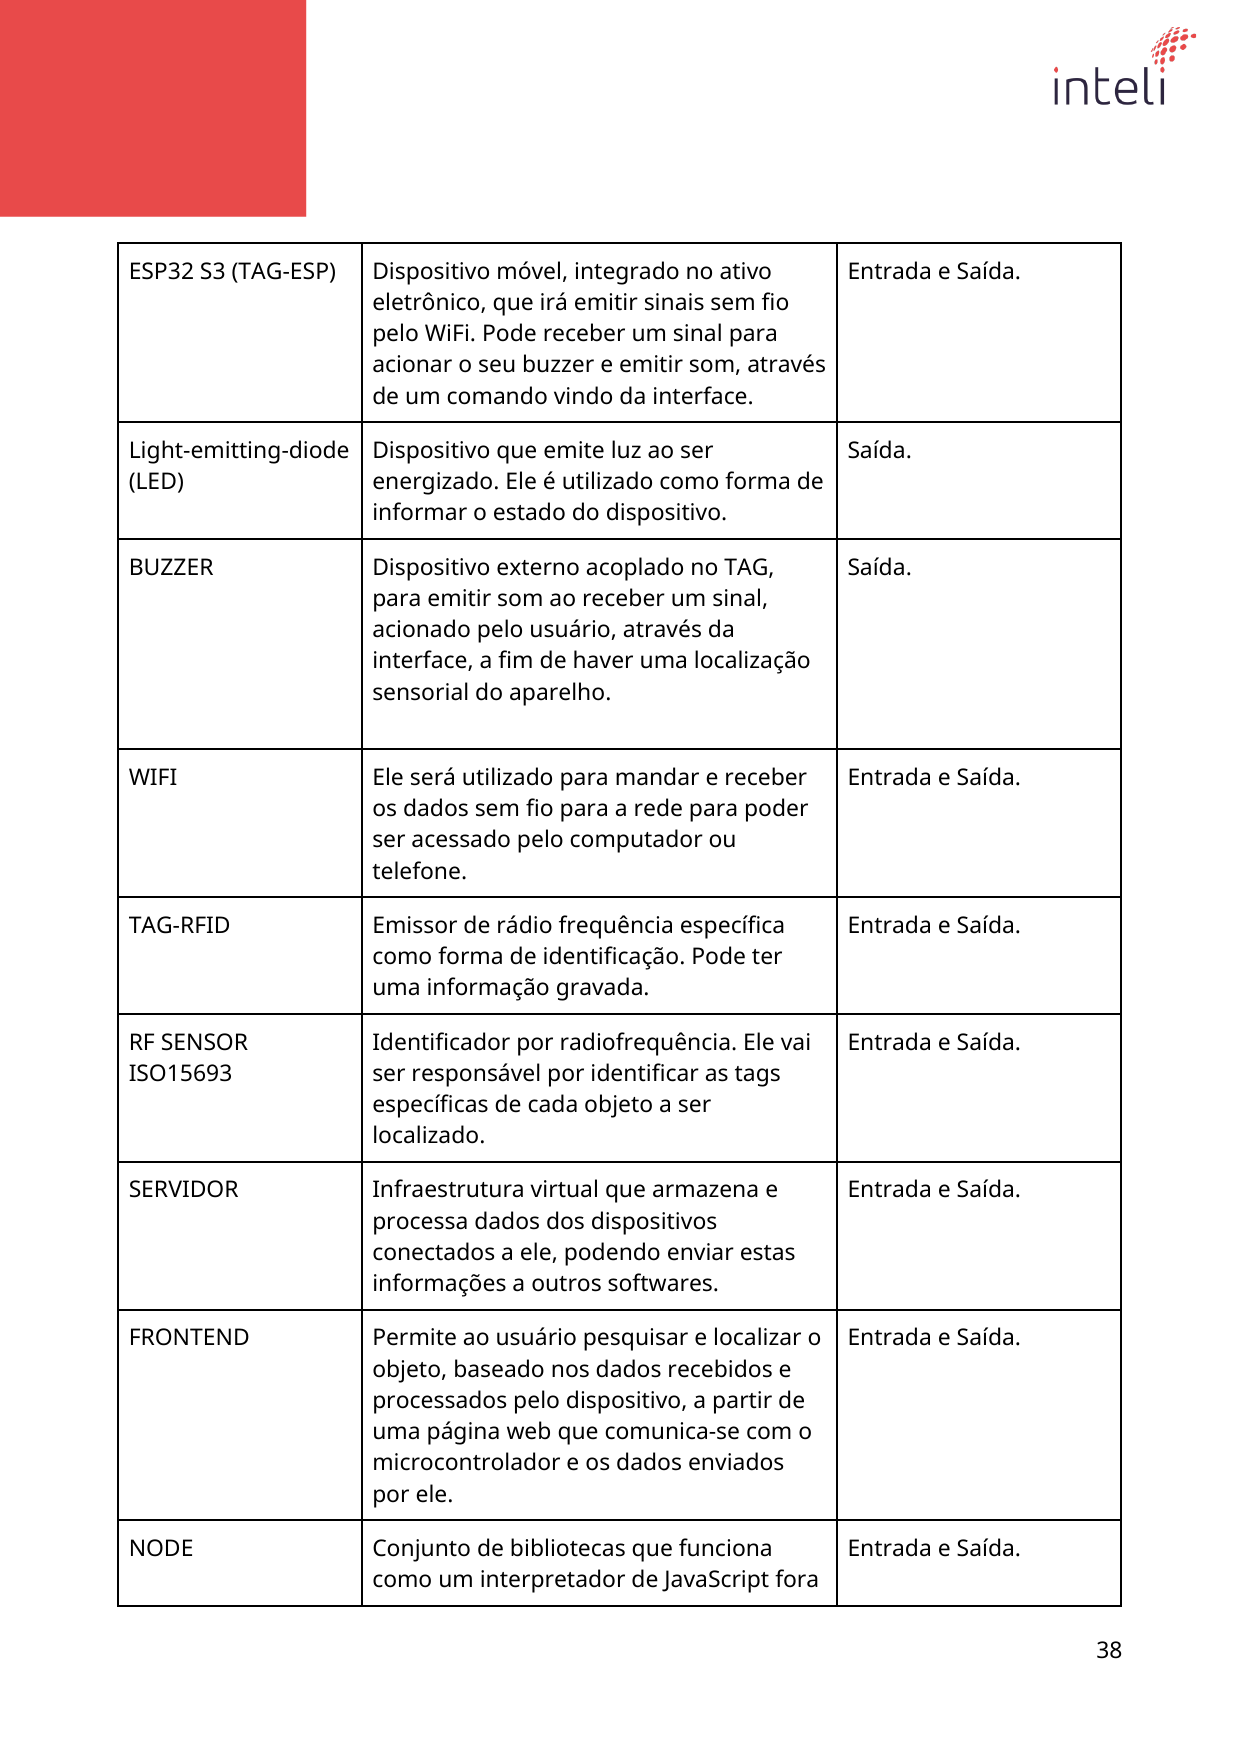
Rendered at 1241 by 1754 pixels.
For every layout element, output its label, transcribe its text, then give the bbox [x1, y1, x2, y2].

table_cell SERVIDOR [119, 1163, 361, 1309]
table_cell Permite ao usuário pesquisar e localizar o objeto, baseado nos dados recebidos e processados pelo dispositivo, a partir de uma página web que comunica-se com o microcontrolador e os dados enviados por ele. [363, 1311, 836, 1519]
table_cell Saída. [838, 423, 1120, 538]
table_cell NODE [119, 1521, 361, 1604]
table_cell Entrada e Saída. [838, 244, 1120, 421]
table_cell Entrada e Saída. [838, 1015, 1120, 1161]
picture [1054, 27, 1197, 105]
picture [0, 0, 307, 217]
table_cell ESP32 S3 (TAG-ESP) [119, 244, 361, 421]
table_cell Infraestrutura virtual que armazena e processa dados dos dispositivos conectados a ele, podendo enviar estas informações a outros softwares. [363, 1163, 836, 1309]
table_cell Dispositivo móvel, integrado no ativo eletrônico, que irá emitir sinais sem fio pelo WiFi. Pode receber um sinal para acionar o seu buzzer e emitir som, através de um comando vindo da interface. [363, 244, 836, 421]
table_cell Entrada e Saída. [838, 1163, 1120, 1309]
table_cell BUZZER [119, 540, 361, 748]
table_cell FRONTEND [119, 1311, 361, 1519]
table_cell Entrada e Saída. [838, 898, 1120, 1013]
table_cell Saída. [838, 540, 1120, 748]
table_cell Ele será utilizado para mandar e receber os dados sem fio para a rede para poder ser acessado pelo computador ou telefone. [363, 750, 836, 896]
table_cell Entrada e Saída. [838, 750, 1120, 896]
table_cell Light-emitting-diode (LED) [119, 423, 361, 538]
table_cell Entrada e Saída. [838, 1311, 1120, 1519]
table_cell WIFI [119, 750, 361, 896]
table_cell Identificador por radiofrequência. Ele vai ser responsável por identificar as tags específicas de cada objeto a ser localizado. [363, 1015, 836, 1161]
table_cell Conjunto de bibliotecas que funciona como um interpretador de JavaScript fora [363, 1521, 836, 1604]
table_cell Emissor de rádio frequência específica como forma de identificação. Pode ter uma informação gravada. [363, 898, 836, 1013]
table_cell RF SENSOR ISO15693 [119, 1015, 361, 1161]
table_cell Dispositivo externo acoplado no TAG, para emitir som ao receber um sinal, acionado pelo usuário, através da interface, a fim de haver uma localização sensorial do aparelho. [363, 540, 836, 748]
table_cell Entrada e Saída. [838, 1521, 1120, 1604]
table_cell Dispositivo que emite luz ao ser energizado. Ele é utilizado como forma de informar o estado do dispositivo. [363, 423, 836, 538]
table_cell TAG-RFID [119, 898, 361, 1013]
